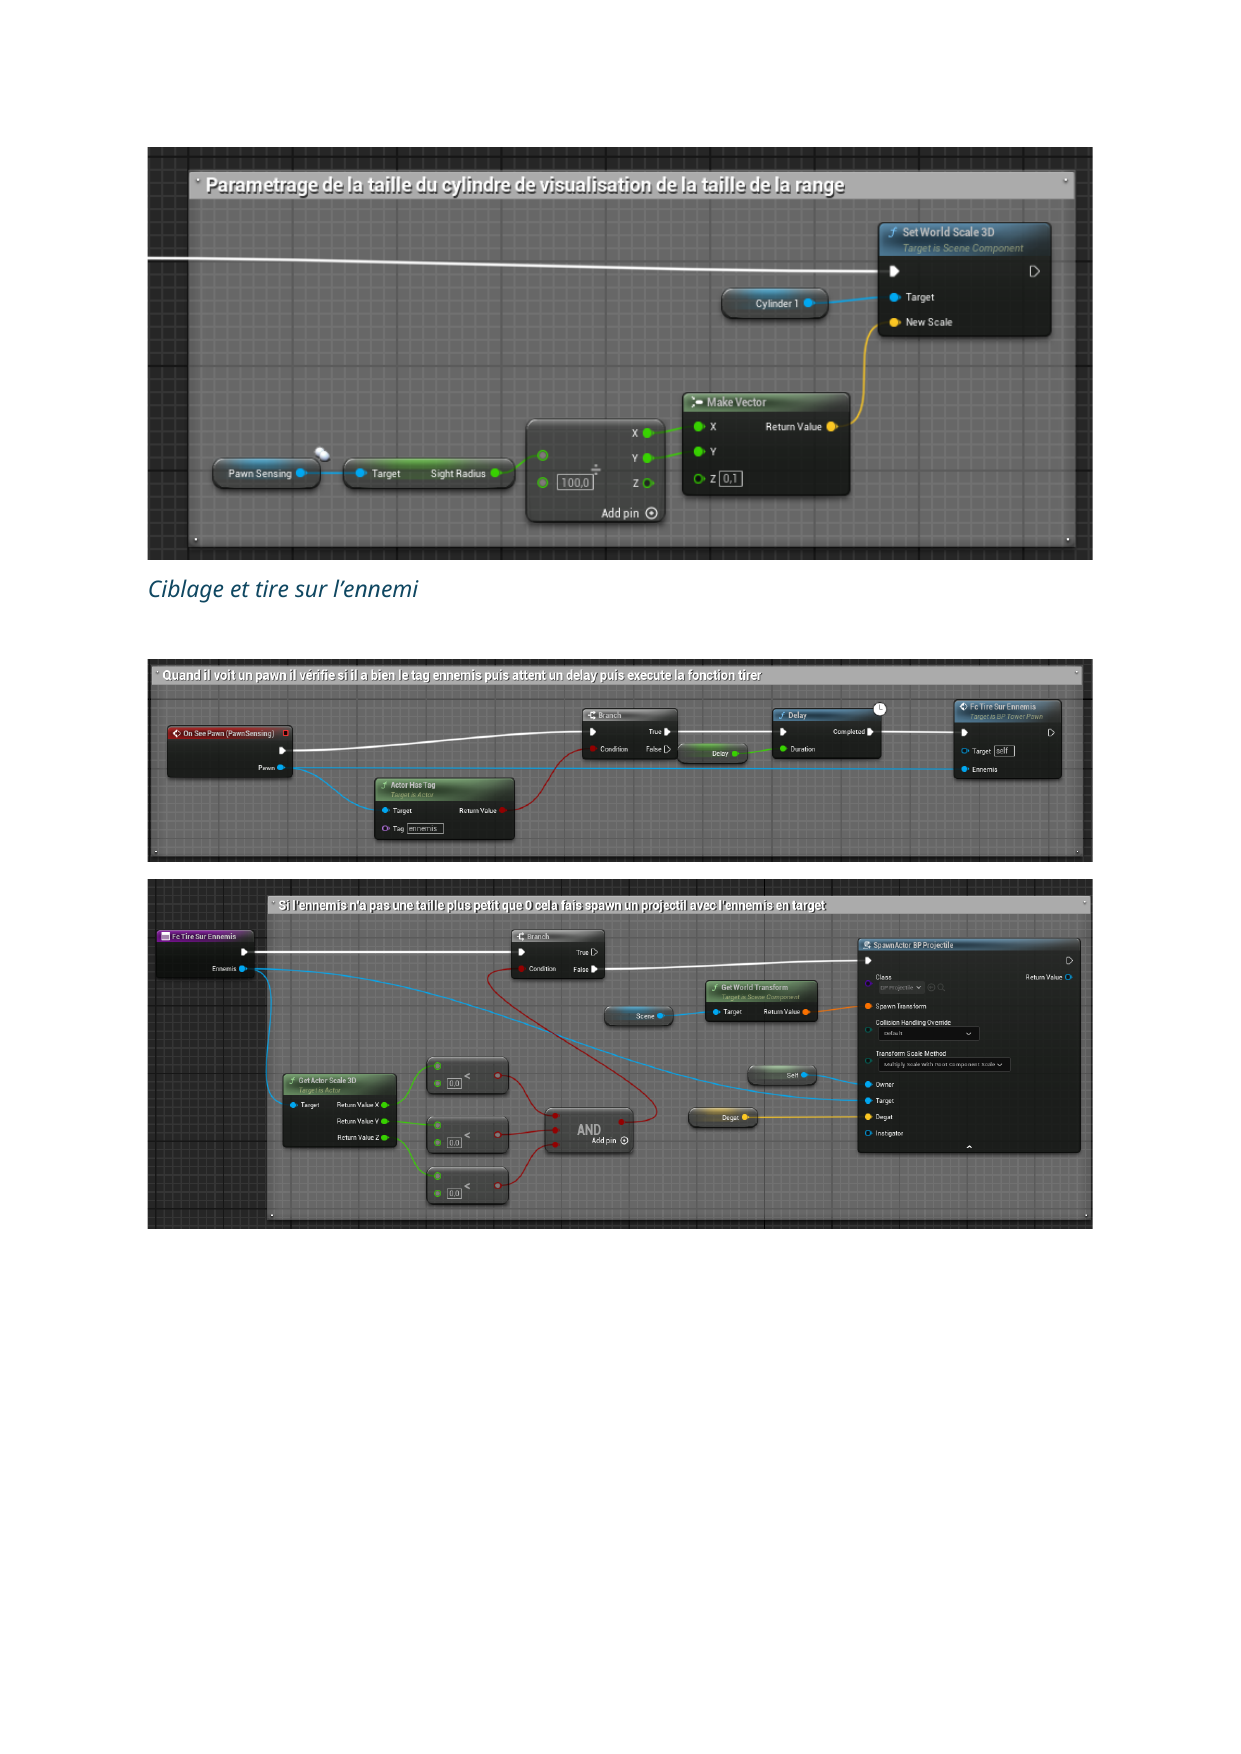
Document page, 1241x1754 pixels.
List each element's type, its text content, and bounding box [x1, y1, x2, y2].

subtitle Ciblage et tire sur l’ennemi [148, 573, 1093, 604]
